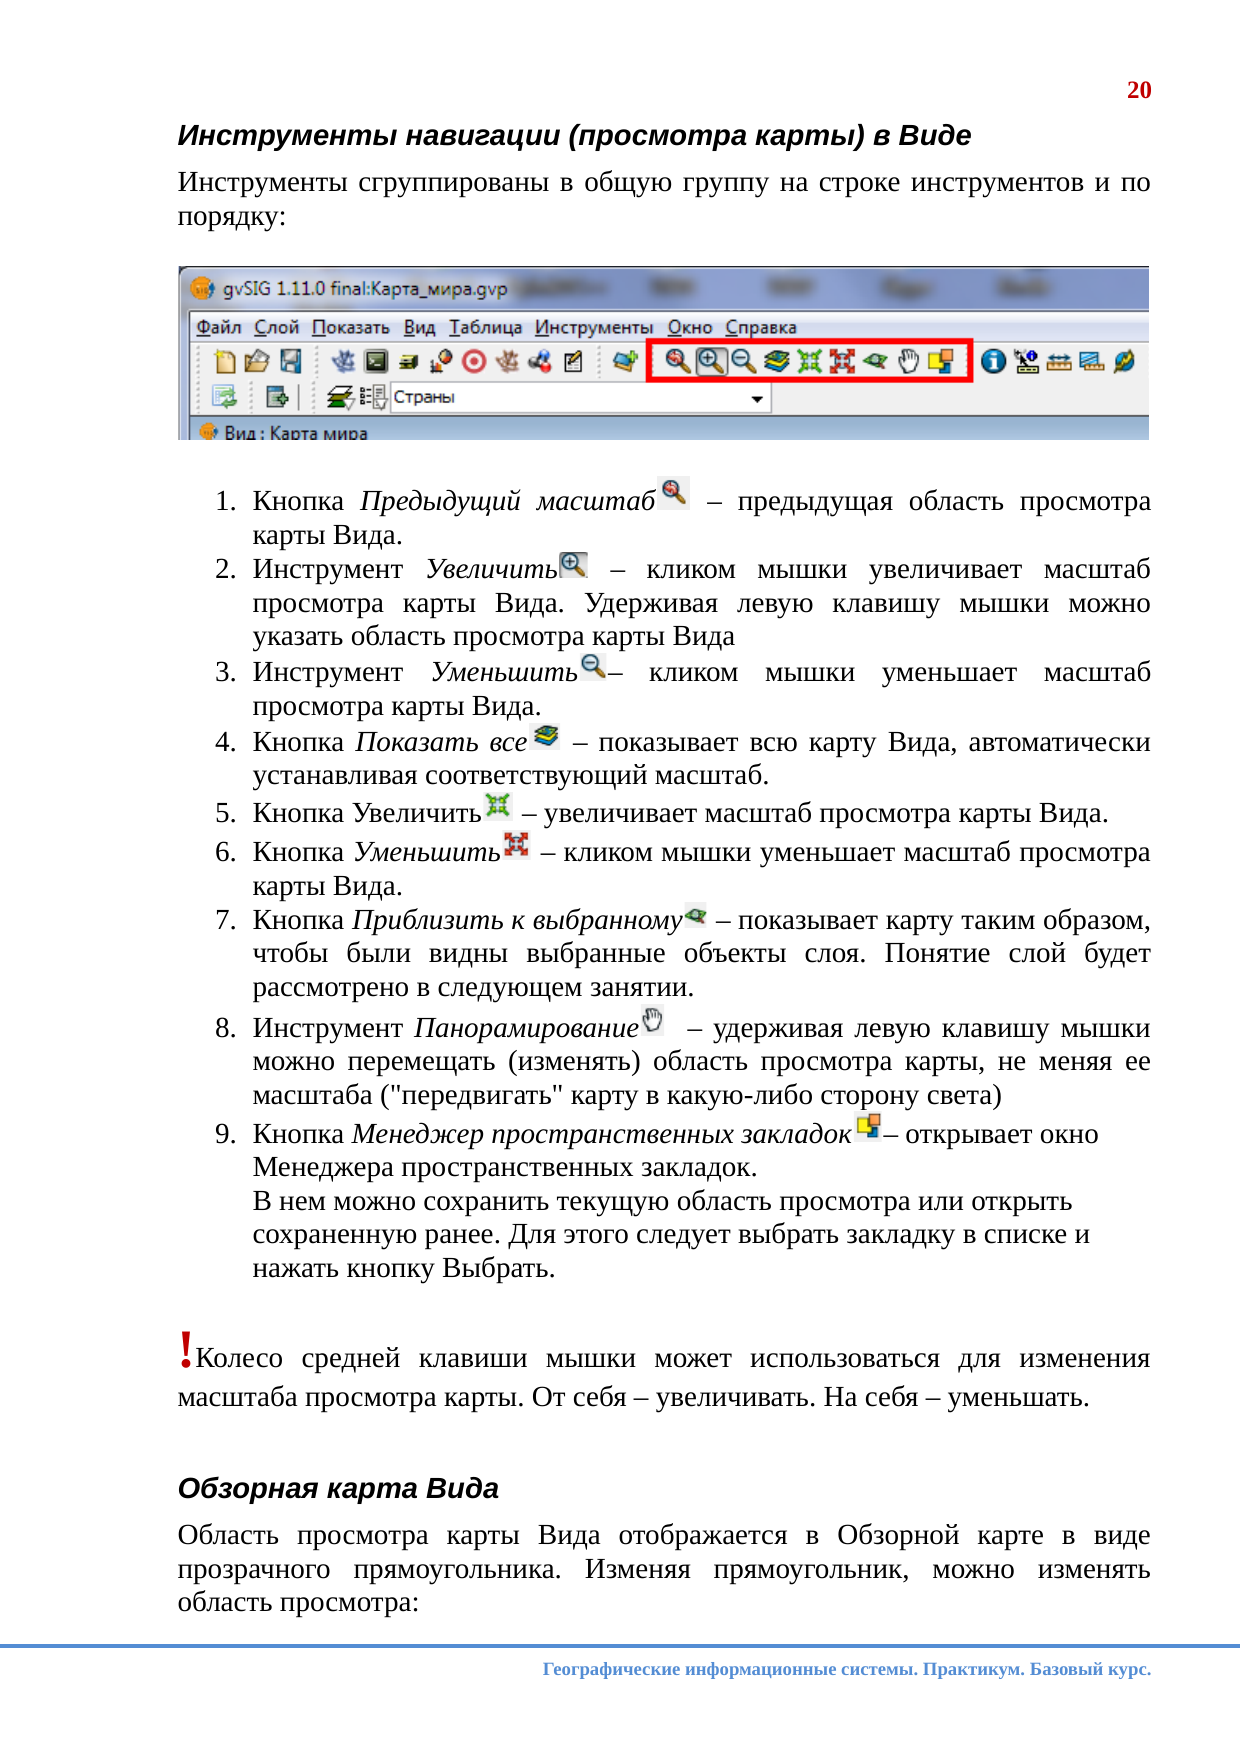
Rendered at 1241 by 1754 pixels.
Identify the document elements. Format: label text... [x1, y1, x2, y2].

picture [640, 1004, 665, 1036]
list Инструмент Панорамирование – удерживая левую клавишу мышки можно перемещать (изменять) область просмотра карты, не меняя ее масштаба ("передвигать" карту в какую-либо сторону света) [215, 1003, 1152, 1110]
list Инструмент Увеличить – кликом мышки увеличивает масштаб просмотра карты Вида. Удерживая левую клавишу мышки можно указать область просмотра карты Вида [215, 551, 1152, 652]
picture [483, 792, 513, 821]
list Кнопка Уменьшить – кликом мышки уменьшает масштаб просмотра карты Вида. [215, 828, 1152, 901]
text !Колесо средней клавиши мышки может использоваться для изменения масштаба просмотра карты. От себя – увеличивать. На себя – уменьшать. [177, 1317, 1152, 1413]
subtitle Обзорная карта Вида [177, 1471, 1152, 1505]
text Инструменты сгруппированы в общую группу на строке инструментов и по порядку: [177, 164, 1152, 231]
picture [684, 902, 707, 928]
list Кнопка Менеджер пространственных закладок– открывает окно Менеджера пространственных закладок. В нем можно сохранить текущую область просмотра или открыть сохраненную ранее. Для этого следует выбрать закладку в списке и нажать кнопку Выбрать. [215, 1110, 1152, 1283]
list Кнопка Показать все – показывает всю карту Вида, автоматически устанавливая соответствующий масштаб. [215, 722, 1152, 791]
picture [853, 1111, 882, 1142]
picture [657, 476, 690, 510]
picture [178, 266, 1149, 440]
list Кнопка Предыдущий масштаб – предыдущая область просмотра карты Вида. [215, 475, 1152, 551]
list Кнопка Увеличить – увеличивает масштаб просмотра карты Вида. [215, 791, 1152, 828]
picture [579, 653, 607, 681]
picture [529, 723, 561, 750]
subtitle Инструменты навигации (просмотра карты) в Виде [177, 118, 1152, 152]
text Область просмотра карты Вида отображается в Обзорной карте в виде прозрачного прямоугольника. Изменяя прямоугольник, можно изменять область просмотра: [177, 1517, 1152, 1618]
list Кнопка Приблизить к выбранному – показывает карту таким образом, чтобы были видны выбранные объекты слоя. Понятие слой будет рассмотрено в следующем занятии. [215, 901, 1152, 1003]
picture [502, 830, 531, 860]
picture [559, 552, 588, 578]
list Инструмент Уменьшить– кликом мышки уменьшает масштаб просмотра карты Вида. [215, 652, 1152, 722]
